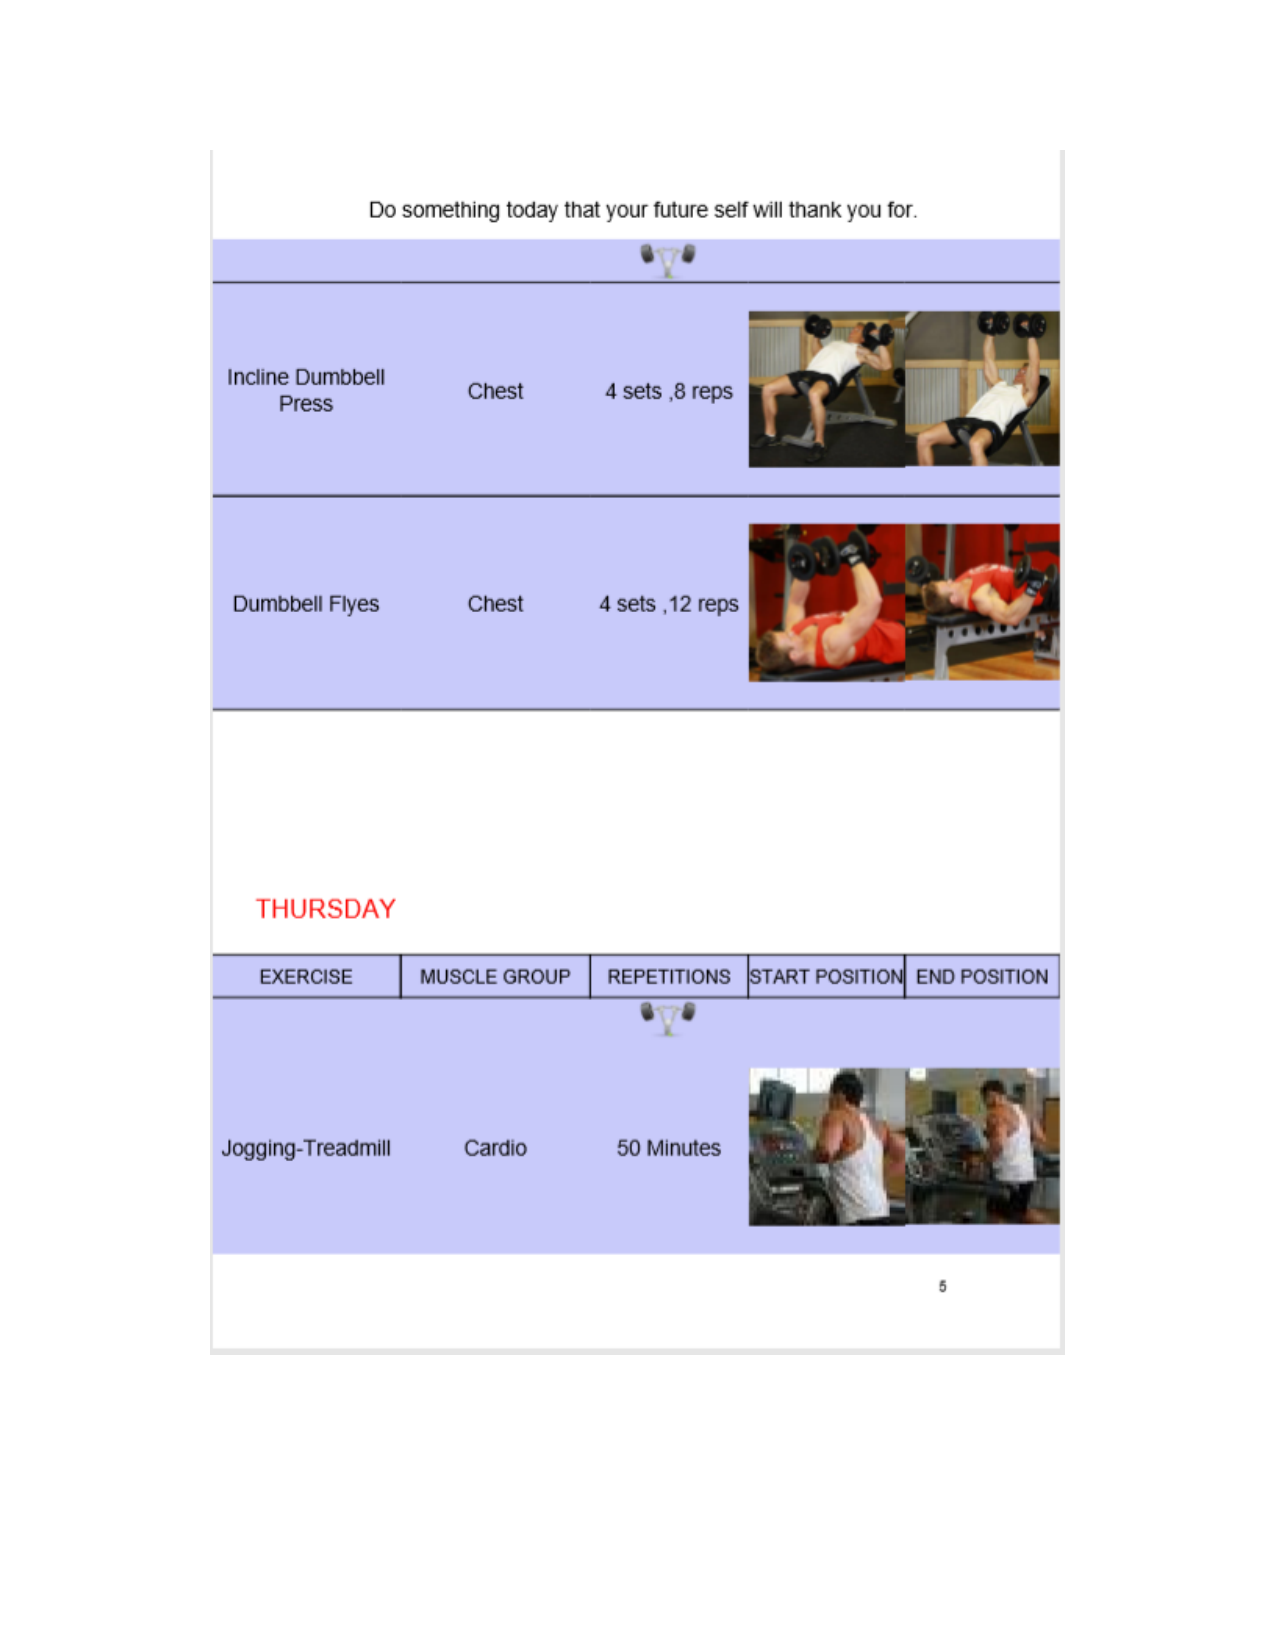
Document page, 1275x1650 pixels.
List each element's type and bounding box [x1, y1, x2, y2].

picture [210, 150, 1065, 1355]
